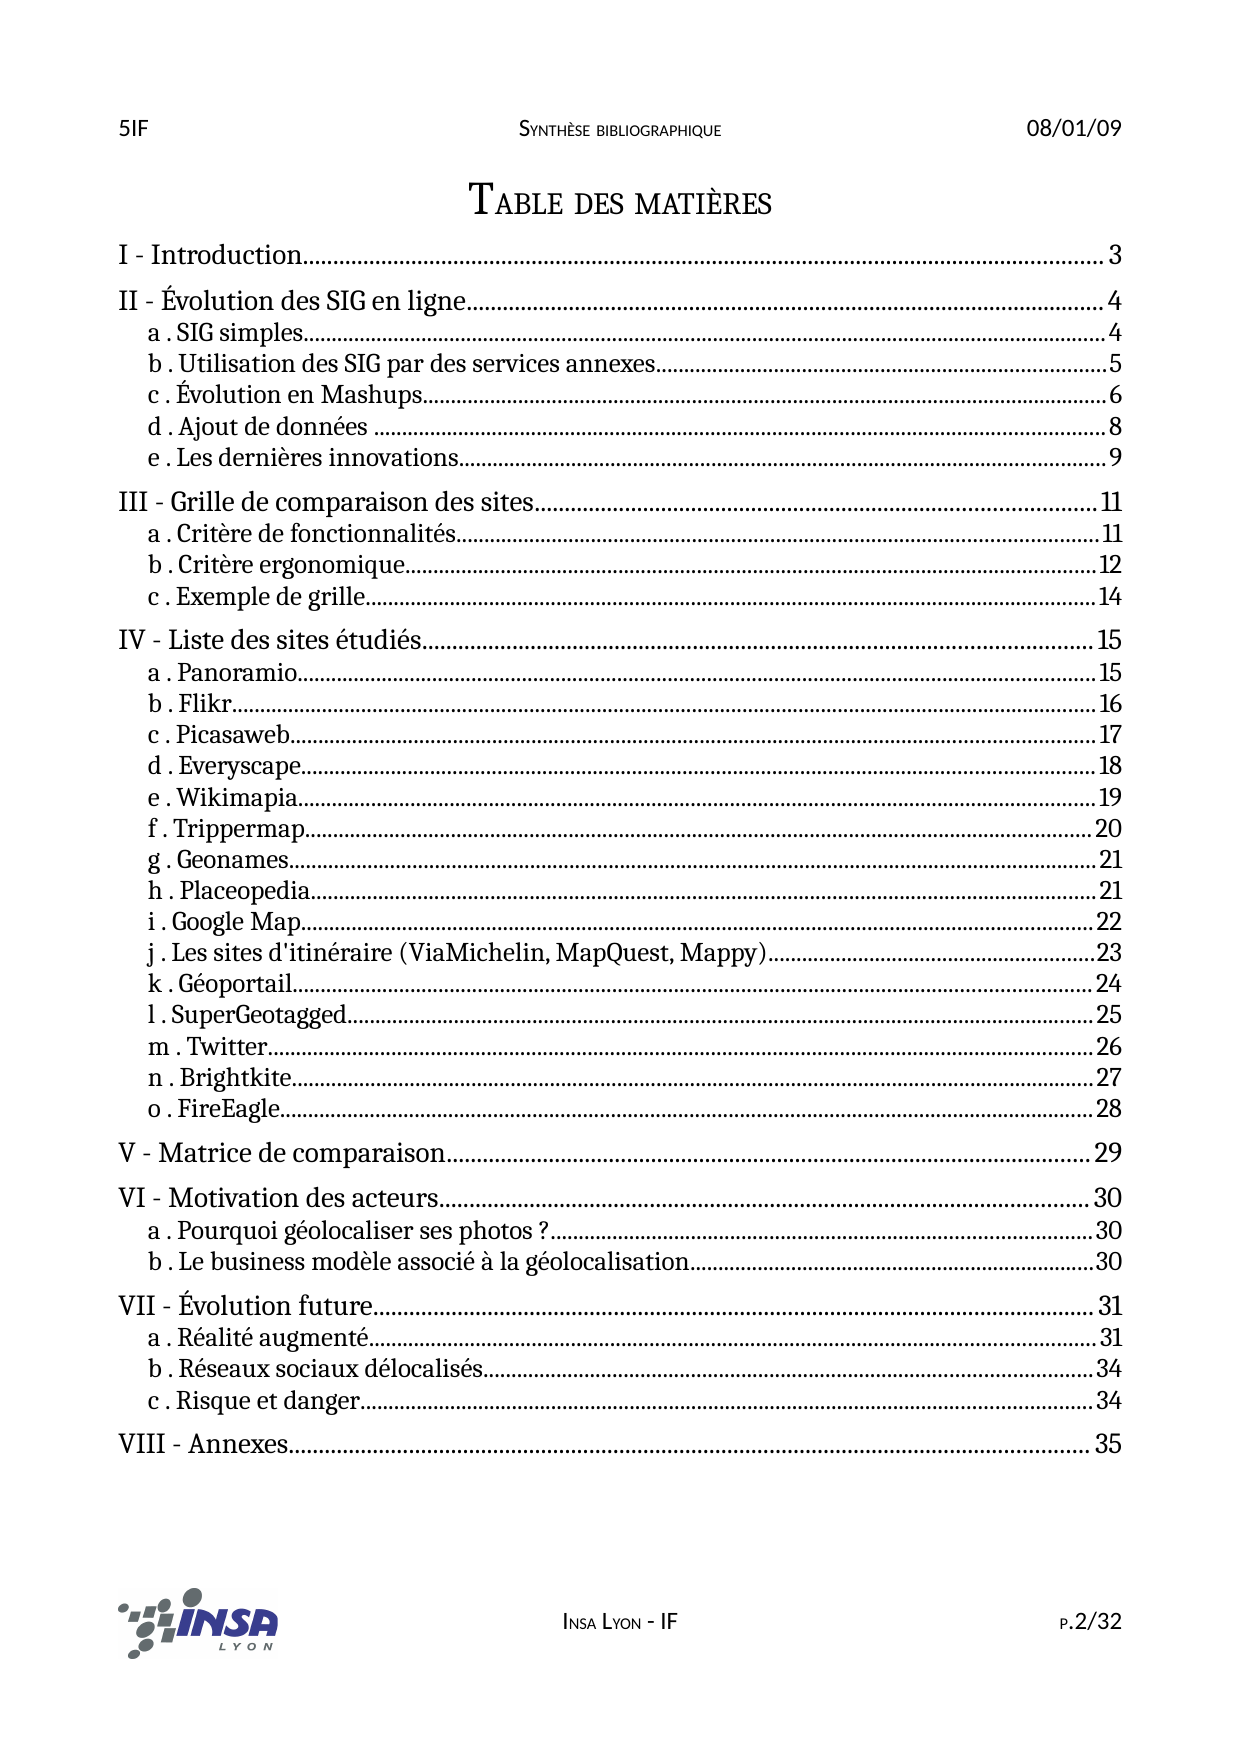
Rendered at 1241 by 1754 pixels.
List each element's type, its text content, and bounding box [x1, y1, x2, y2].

text d . Ajout de données 8 [148, 411, 1122, 442]
text e . Wikimapia 19 [148, 782, 1122, 813]
text VIII - Annexes 35 [118, 1428, 1122, 1461]
text VI - Motivation des acteurs 30 [118, 1181, 1122, 1215]
text II - Évolution des SIG en ligne 4 [118, 284, 1122, 317]
text e . Les dernières innovations 9 [148, 442, 1122, 473]
text l . SuperGeotagged 25 [148, 999, 1122, 1031]
text m . Twitter 26 [148, 1031, 1122, 1062]
text b . Utilisation des SIG par des services annexes 5 [148, 348, 1122, 379]
text b . Critère ergonomique 12 [148, 549, 1122, 581]
text c . Évolution en Mashups 6 [148, 379, 1122, 411]
text g . Geonames 21 [148, 844, 1122, 875]
text o . FireEagle 28 [148, 1093, 1122, 1124]
text a . Critère de fonctionnalités 11 [148, 518, 1122, 549]
text a . Réalité augmenté 31 [148, 1322, 1122, 1353]
text VII - Évolution future 31 [118, 1289, 1122, 1322]
text n . Brightkite 27 [148, 1062, 1122, 1093]
text III - Grille de comparaison des sites 11 [118, 485, 1122, 518]
text f . Trippermap 20 [148, 813, 1122, 844]
text a . Panoramio 15 [148, 657, 1122, 688]
text b . Flikr 16 [148, 688, 1122, 719]
text h . Placeopedia 21 [148, 875, 1122, 906]
text b . Réseaux sociaux délocalisés 34 [148, 1353, 1122, 1385]
text IV - Liste des sites étudiés 15 [118, 623, 1122, 657]
text a . SIG simples 4 [148, 317, 1122, 348]
text c . Exemple de grille 14 [148, 581, 1122, 612]
text d . Everyscape 18 [148, 750, 1122, 782]
text c . Picasaweb 17 [148, 719, 1122, 750]
text i . Google Map 22 [148, 906, 1122, 937]
text I - Introduction 3 [118, 238, 1122, 272]
text j . Les sites d'itinéraire (ViaMichelin, MapQuest, Mappy) 23 [148, 937, 1122, 968]
text c . Risque et danger 34 [148, 1385, 1122, 1416]
picture [118, 1588, 278, 1659]
text k . Géoportail 24 [148, 968, 1122, 999]
text a . Pourquoi géolocaliser ses photos ? 30 [148, 1215, 1122, 1246]
text V - Matrice de comparaison 29 [118, 1136, 1122, 1169]
text Table des matières [118, 173, 1122, 227]
text b . Le business modèle associé à la géolocalisation 30 [148, 1246, 1122, 1277]
